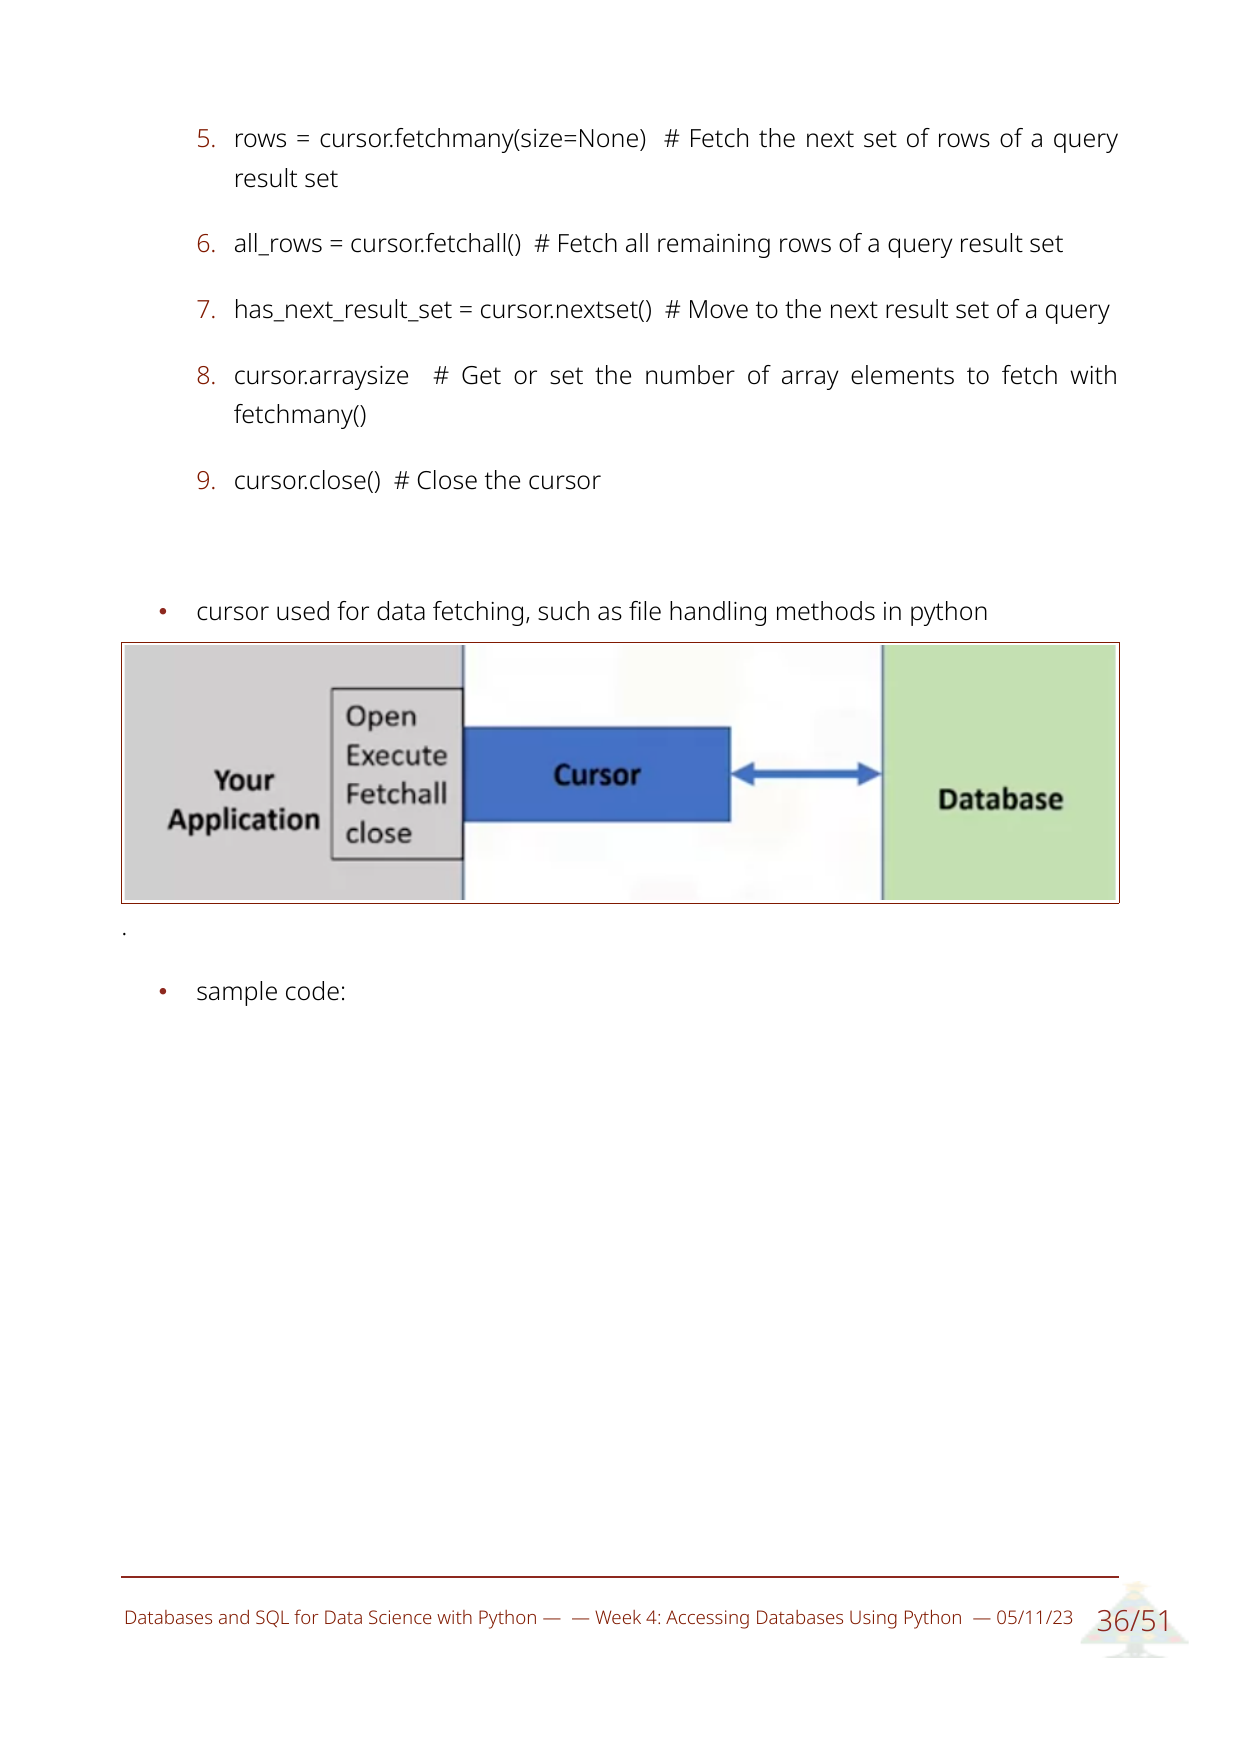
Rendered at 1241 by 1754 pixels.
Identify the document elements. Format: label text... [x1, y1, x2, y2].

list cursor.close() # Close the cursor [196, 462, 1119, 496]
list cursor used for data fetching, such as file handling methods in python [158, 594, 1119, 628]
picture [124, 645, 1116, 900]
list all_rows = cursor.fetchall() # Fetch all remaining rows of a query result set [196, 226, 1119, 260]
list has_next_result_set = cursor.nextset() # Move to the next result set of a query [196, 292, 1119, 326]
list sample code: [158, 974, 1119, 1008]
list cursor.arraysize # Get or set the number of array elements to fetch with fetchmany() [196, 357, 1119, 431]
list rows = cursor.fetchmany(size=None) # Fetch the next set of rows of a query result set [196, 121, 1119, 194]
text [122, 643, 1119, 903]
text . [121, 904, 1119, 942]
